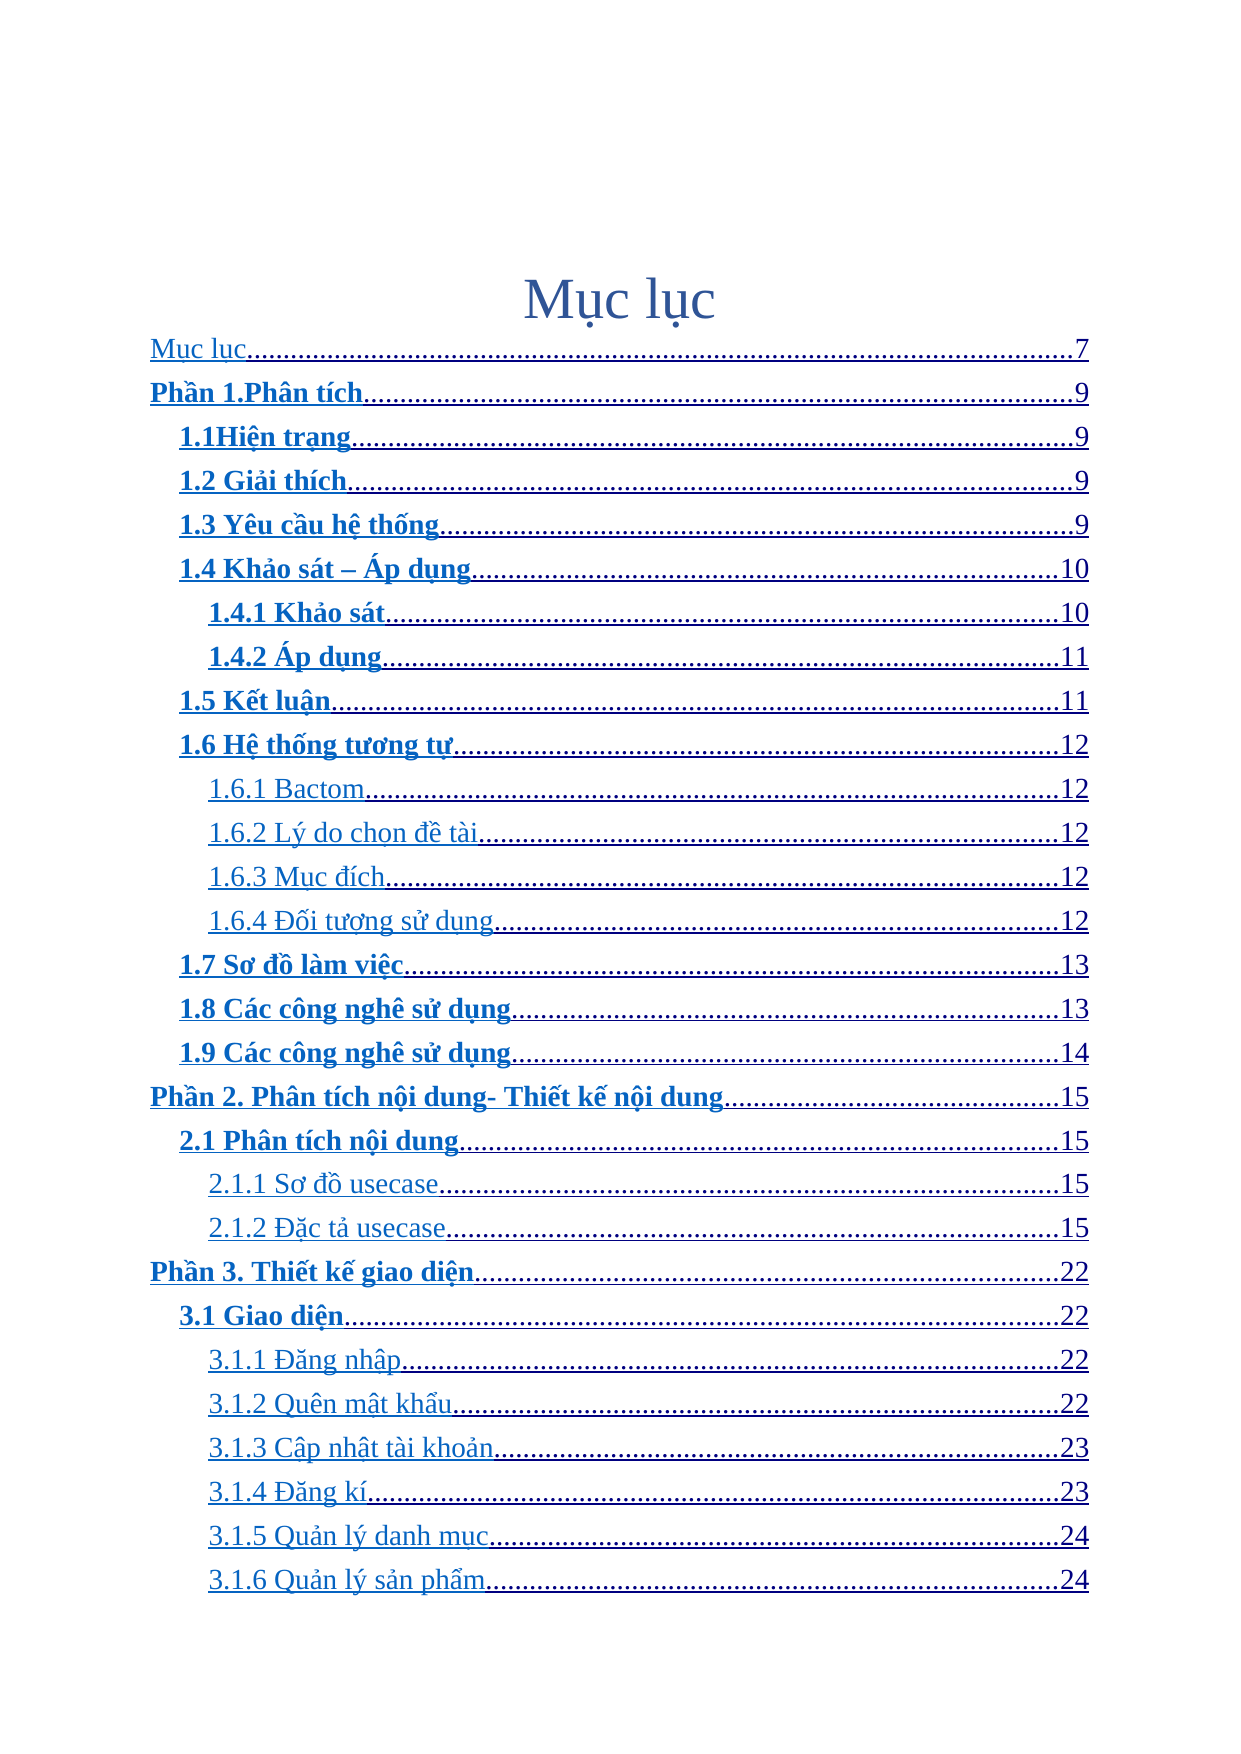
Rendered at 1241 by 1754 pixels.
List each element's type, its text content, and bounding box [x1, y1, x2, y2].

text 3.1.3 Cập nhật tài khoản 23 [208, 1430, 1090, 1464]
text 1.4.2 Áp dụng 11 [208, 639, 1090, 673]
text 2.1.2 Đặc tả usecase 15 [208, 1211, 1090, 1244]
text 1.5 Kết luận 11 [179, 683, 1090, 717]
text Mục lục 7 [150, 331, 1090, 365]
text 3.1.2 Quên mật khẩu 22 [208, 1386, 1090, 1420]
text 3.1 Giao diện 22 [179, 1298, 1090, 1332]
text 1.9 Các công nghê sử dụng 14 [179, 1035, 1090, 1068]
text 1.6 Hệ thống tương tự 12 [179, 727, 1090, 761]
text 1.6.3 Mục đích 12 [208, 859, 1090, 892]
text 3.1.5 Quản lý danh mục 24 [208, 1518, 1090, 1552]
text 1.8 Các công nghê sử dụng 13 [179, 991, 1090, 1024]
text 2.1 Phân tích nội dung 15 [179, 1123, 1090, 1156]
text 1.7 Sơ đồ làm việc 13 [179, 947, 1090, 980]
text Phần 1.Phân tích 9 [150, 375, 1090, 409]
text 3.1.6 Quản lý sản phẩm 24 [208, 1562, 1090, 1596]
text 1.6.1 Bactom 12 [208, 771, 1090, 804]
text 1.4.1 Khảo sát 10 [208, 595, 1090, 629]
text 1.2 Giải thích 9 [179, 463, 1090, 497]
text Phần 2. Phân tích nội dung- Thiết kế nội dung 15 [150, 1079, 1090, 1112]
subtitle Mục lục [150, 264, 1090, 331]
text 1.6.4 Đối tượng sử dụng 12 [208, 903, 1090, 936]
text 3.1.1 Đăng nhập 22 [208, 1342, 1090, 1376]
text 1.1Hiện trạng 9 [179, 419, 1090, 453]
text 1.3 Yêu cầu hệ thống 9 [179, 507, 1090, 541]
text 1.6.2 Lý do chọn đề tài 12 [208, 815, 1090, 848]
text Phần 3. Thiết kế giao diện 22 [150, 1254, 1090, 1288]
text 3.1.4 Đăng kí 23 [208, 1474, 1090, 1508]
text 2.1.1 Sơ đồ usecase 15 [208, 1167, 1090, 1200]
text 1.4 Khảo sát – Áp dụng 10 [179, 551, 1090, 585]
